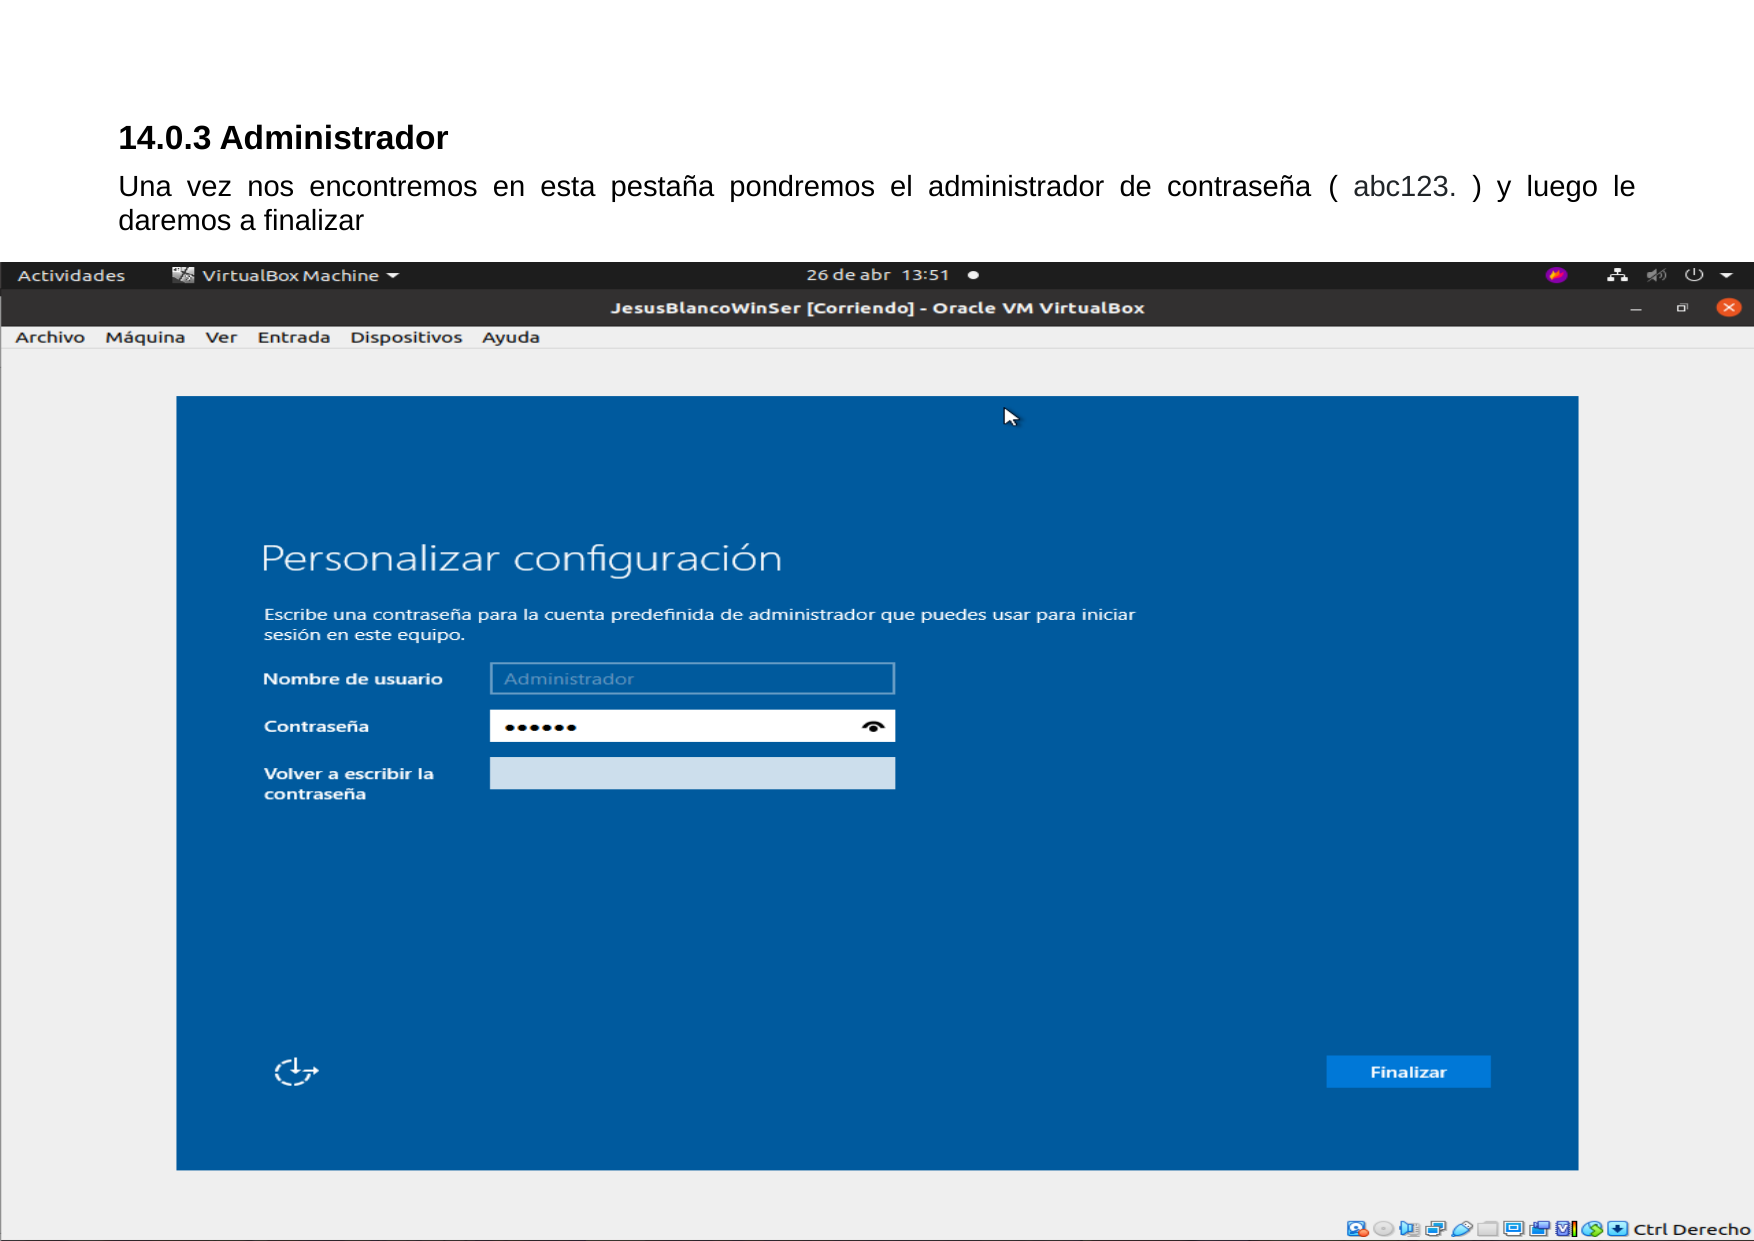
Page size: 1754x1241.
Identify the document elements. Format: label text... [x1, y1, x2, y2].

picture [0, 262, 1754, 1241]
text Una vez nos encontremos en esta pestaña pondremos el administrador de contraseña ( abc123. ) y luego le daremos a finalizar [118, 169, 1636, 236]
subtitle 14.0.3 Administrador [118, 118, 1636, 157]
